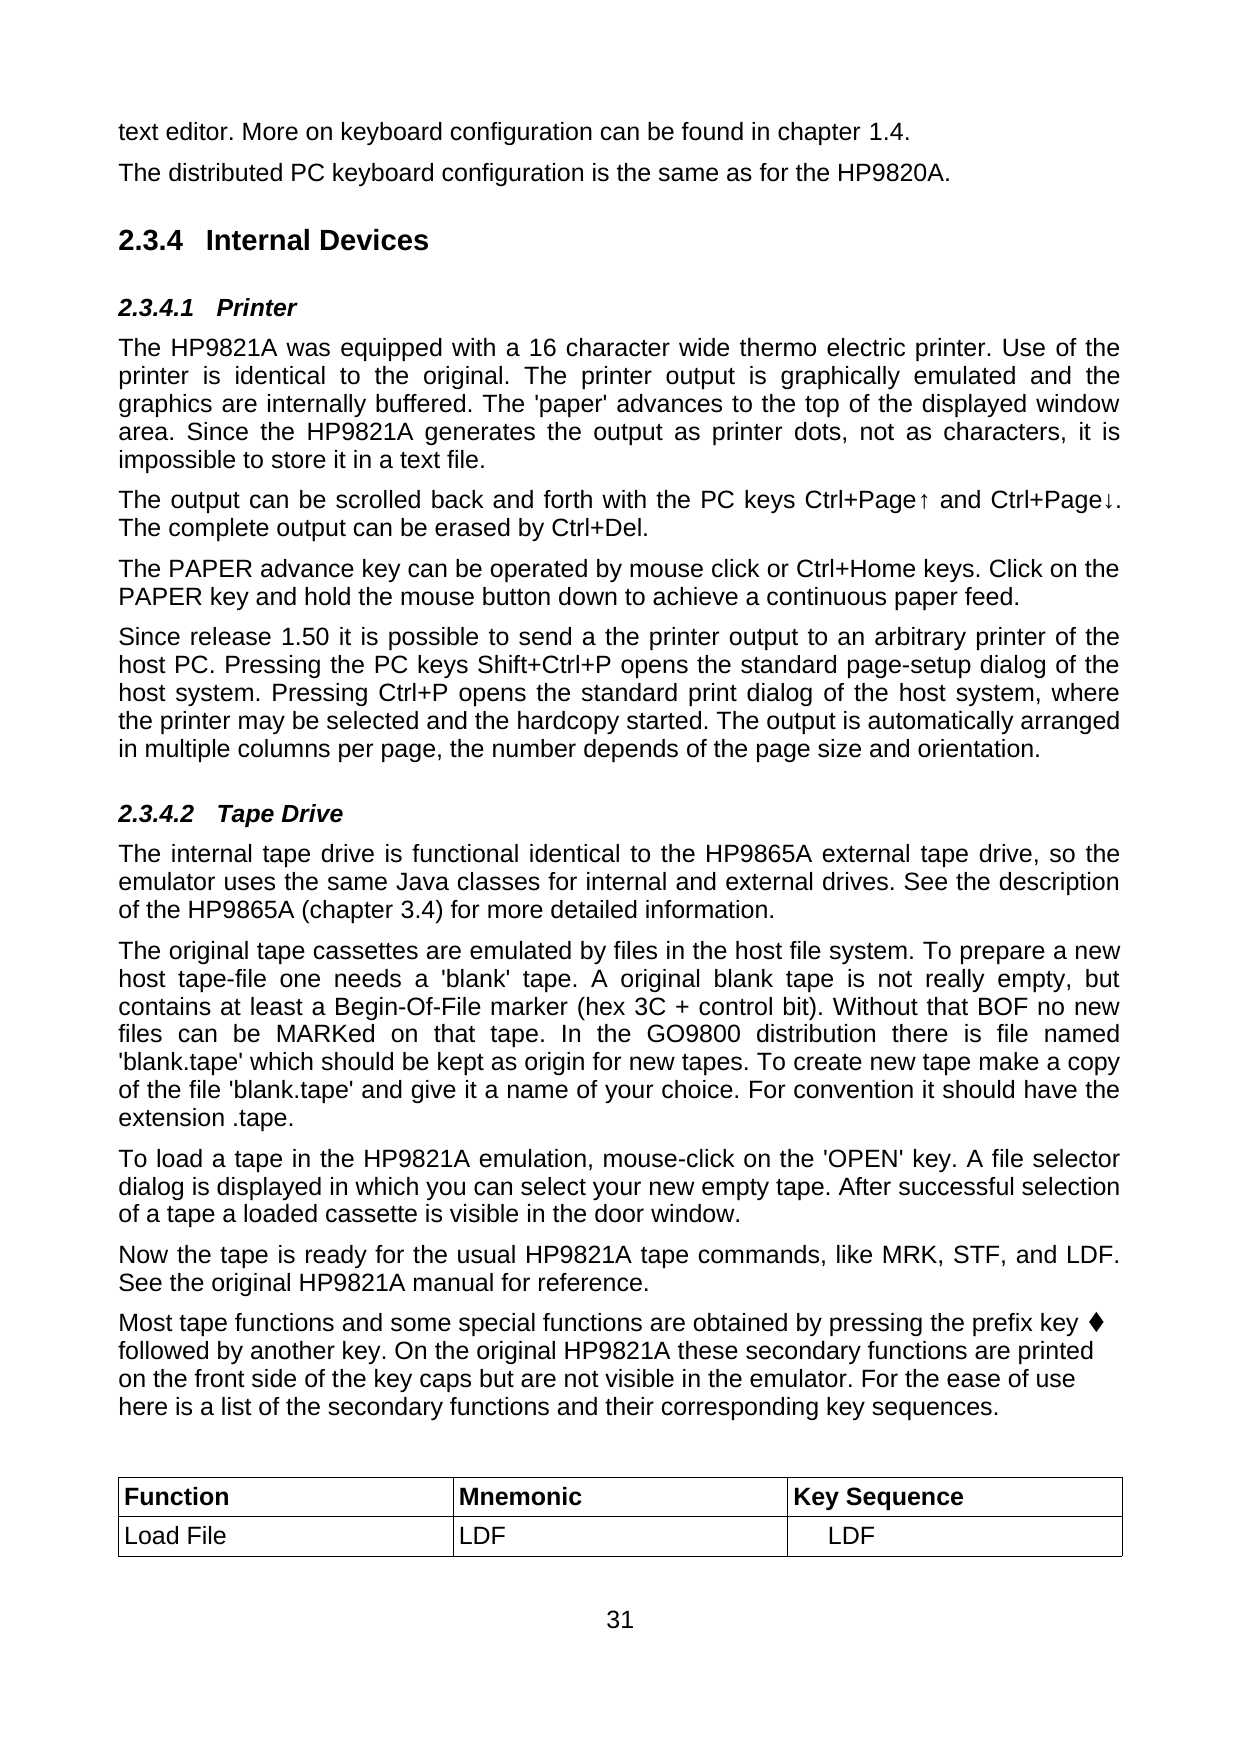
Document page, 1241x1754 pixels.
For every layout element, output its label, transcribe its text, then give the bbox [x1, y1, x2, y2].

text The distributed PC keyboard configuration is the same as for the HP9820A. [118, 158, 1122, 186]
table_header Mnemonic [454, 1478, 787, 1516]
text The original tape cassettes are emulated by files in the host file system. To prepare a new host tape-file one needs a 'blank' tape. A original blank tape is not really empty, but contains at least a Begin-Of-File marker (hex 3C + control bit). Without that BOF no new files can be MARKed on that tape. In the GO9800 distribution there is file named 'blank.tape' which should be kept as origin for new tapes. To create new tape make a copy of the file 'blank.tape' and give it a name of your choice. For convention it should have the extension .tape. [118, 937, 1122, 1132]
text Since release 1.50 it is possible to send a the printer output to an arbitrary printer of the host PC. Pressing the PC keys Shift+Ctrl+P opens the standard page-setup dialog of the host system. Pressing Ctrl+P opens the standard print dialog of the host system, where the printer may be selected and the hardcopy started. The output is automatically arranged in multiple columns per page, the number depends of the page size and orientation. [118, 623, 1122, 763]
list Most tape functions and some special functions are obtained by pressing the prefix key  followed by another key. On the original HP9821A these secondary functions are printed on the front side of the key caps but are not visible in the emulator. For the ease of use here is a list of the secondary functions and their corresponding key sequences. [118, 1309, 1122, 1421]
text Now the tape is ready for the usual HP9821A tape commands, like MRK, STF, and LDF. See the original HP9821A manual for reference. [118, 1241, 1122, 1297]
table_cell LDF [788, 1517, 1122, 1556]
subtitle Internal Devices [118, 224, 1122, 257]
subtitle Printer [118, 294, 1122, 322]
text The output can be scrolled back and forth with the PC keys Ctrl+Page↑ and Ctrl+Page↓. The complete output can be erased by Ctrl+Del. [118, 486, 1122, 542]
text The HP9821A was equipped with a 16 character wide thermo electric printer. Use of the printer is identical to the original. The printer output is graphically emulated and the graphics are internally buffered. The 'paper' advances to the top of the displayed window area. Since the HP9821A generates the output as printer dots, not as characters, it is impossible to store it in a text file. [118, 334, 1122, 474]
text The PAPER advance key can be operated by mouse click or Ctrl+Home keys. Click on the PAPER key and hold the mouse button down to achieve a continuous paper feed. [118, 555, 1122, 611]
table_cell Load File [119, 1517, 453, 1556]
table_header Function [119, 1478, 453, 1516]
text The internal tape drive is functional identical to the HP9865A external tape drive, so the emulator uses the same Java classes for internal and external drives. See the description of the HP9865A (chapter 3.4) for more detailed information. [118, 840, 1122, 924]
table_header Key Sequence [788, 1478, 1122, 1516]
subtitle Tape Drive [118, 800, 1122, 828]
text text editor. More on keyboard configuration can be found in chapter 1.4. [118, 118, 1122, 146]
text To load a tape in the HP9821A emulation, mouse-click on the 'OPEN' key. A file selector dialog is displayed in which you can select your new empty tape. After successful selection of a tape a loaded cassette is visible in the door window. [118, 1144, 1122, 1228]
table_cell LDF [454, 1517, 787, 1556]
